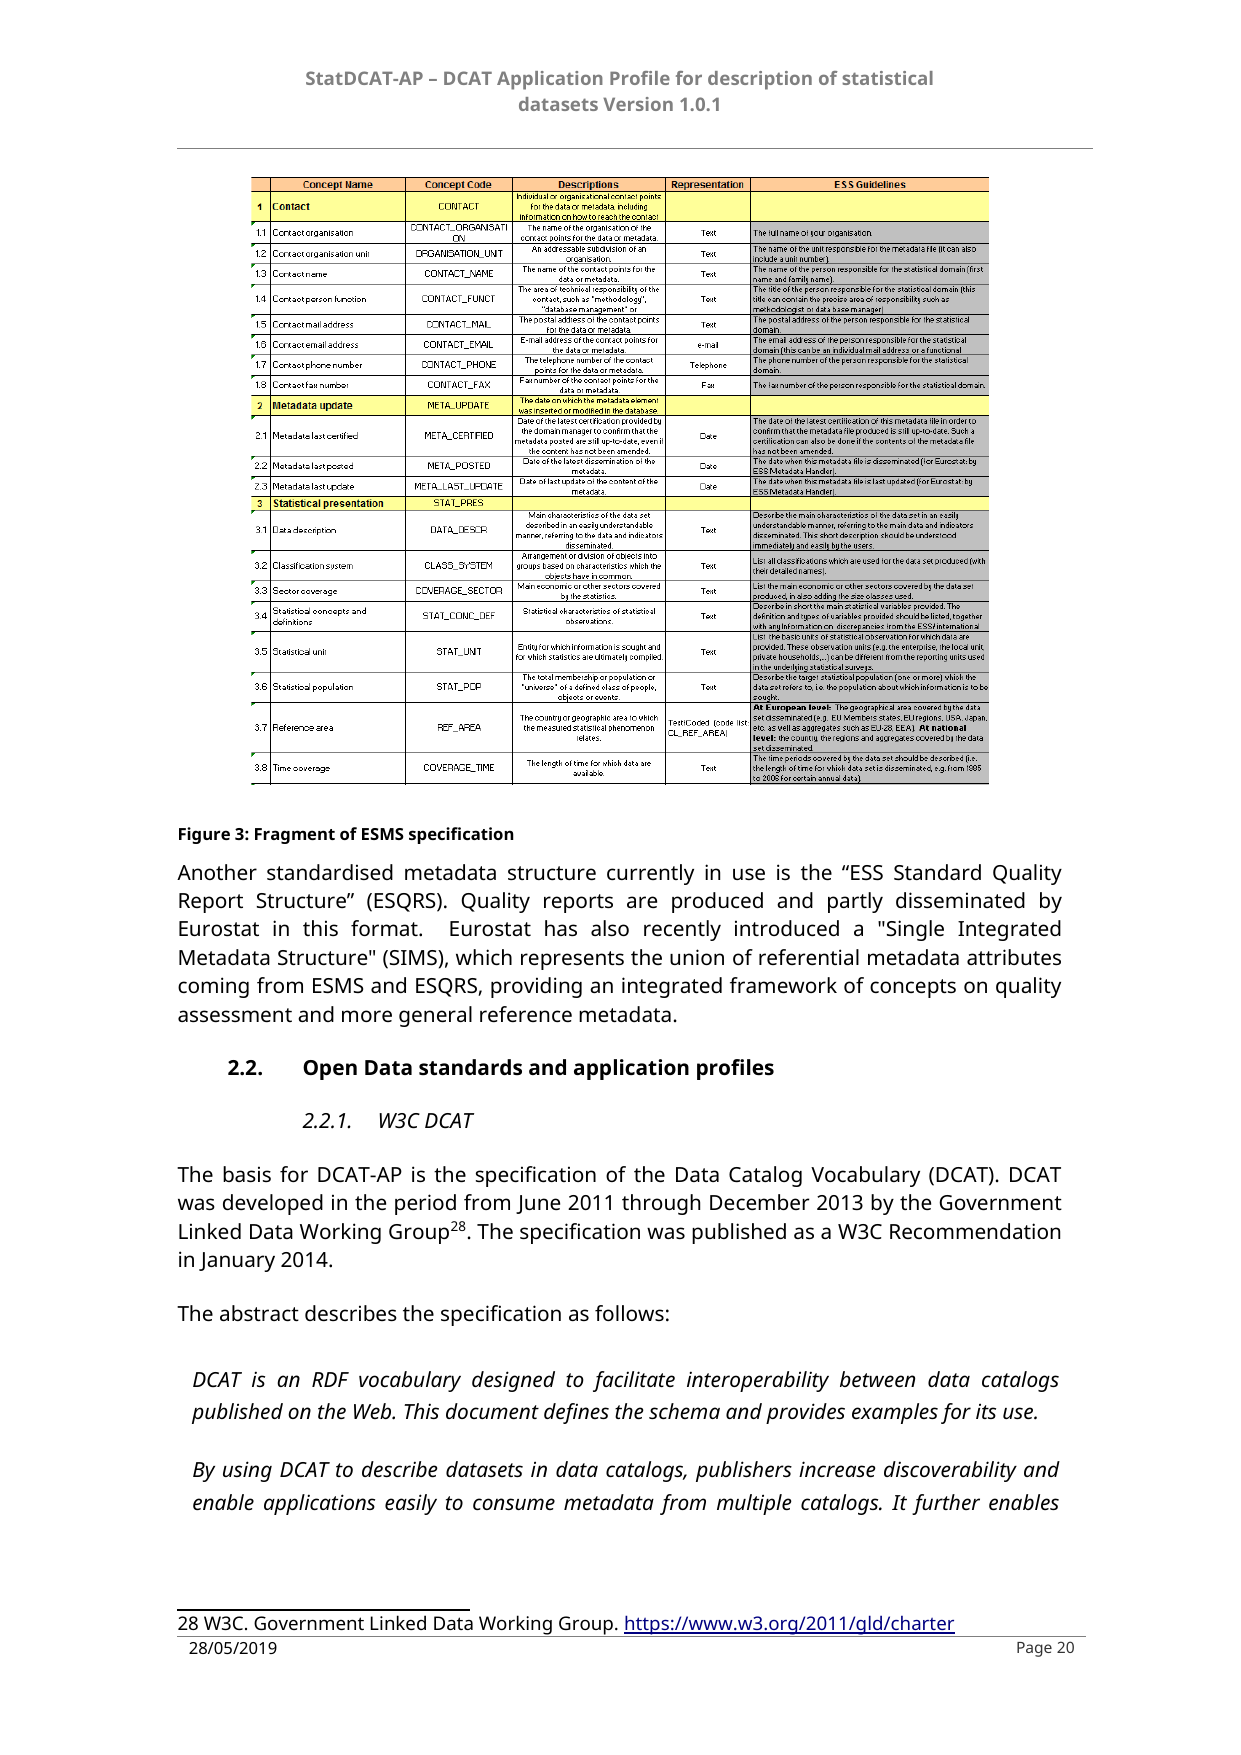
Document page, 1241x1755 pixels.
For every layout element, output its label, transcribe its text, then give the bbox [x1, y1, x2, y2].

text Another standardised metadata structure currently in use is the “ESS Standard Quality Report Structure” (ESQRS). Quality reports are produced and partly disseminated by Eurostat in this format. Eurostat has also recently introduced a "Single Integrated Metadata Structure" (SIMS), which represents the union of referential metadata attributes coming from ESMS and ESQRS, providing an integrated framework of concepts on quality assessment and more general reference metadata. [177, 858, 1063, 1028]
subtitle W3C DCAT [302, 1107, 1063, 1135]
text By using DCAT to describe datasets in data catalogs, publishers increase discoverability and enable applications easily to consume metadata from multiple catalogs. It further enables [192, 1455, 1063, 1516]
text Figure 3: Fragment of ESMS specification [177, 822, 1063, 845]
subtitle Open Data standards and application profiles [227, 1053, 1063, 1082]
text The abstract describes the specification as follows: [177, 1299, 1063, 1327]
text The basis for DCAT-AP is the specification of the Data Catalog Vocabulary (DCAT). DCAT was developed in the period from June 2011 through December 2013 by the Government Linked Data Working Group. The specification was published as a W3C Recommendation in January 2014. [177, 1160, 1063, 1274]
text W3C. Government Linked Data Working Group. https://www.w3.org/2011/gld/charter [177, 1610, 1063, 1636]
text DCAT is an RDF vocabulary designed to facilitate interoperability between data catalogs published on the Web. This document defines the schema and provides examples for its use. [192, 1365, 1063, 1426]
